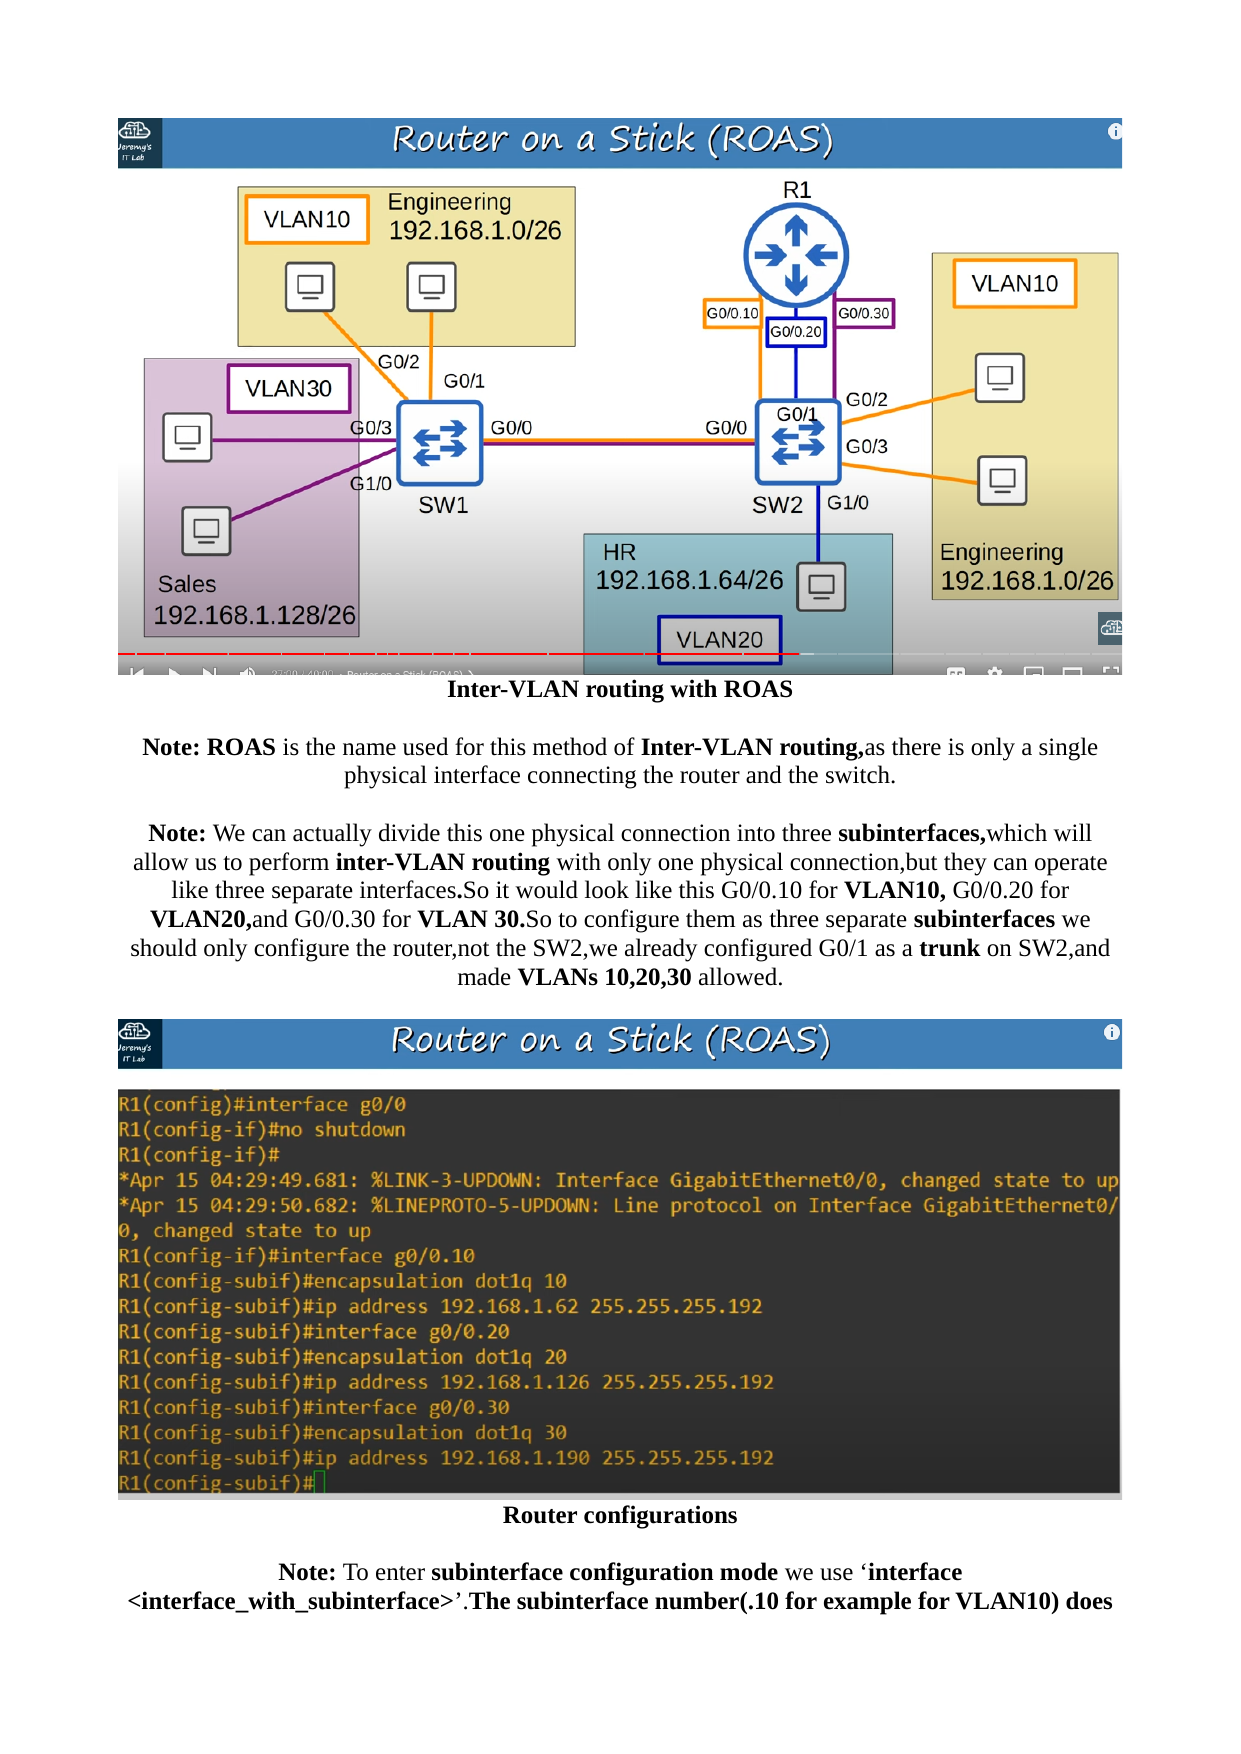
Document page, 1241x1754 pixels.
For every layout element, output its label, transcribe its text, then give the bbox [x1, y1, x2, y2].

text Router configurations [118, 1500, 1122, 1528]
picture [118, 118, 1123, 675]
text Note: ROAS is the name used for this method of Inter-VLAN routing,as there is only a single physical interface connecting the router and the switch. [118, 732, 1122, 789]
text Note: We can actually divide this one physical connection into three subinterfaces,which will allow us to perform inter-VLAN routing with only one physical connection,but they can operate like three separate interfaces.So it would look like this G0/0.10 for VLAN10, G0/0.20 for VLAN20,and G0/0.30 for VLAN 30.So to configure them as three separate subinterfaces we should only configure the router,not the SW2,we already configured G0/1 as a trunk on SW2,and made VLANs 10,20,30 allowed. [118, 818, 1122, 990]
picture [118, 1019, 1123, 1500]
text Note: To enter subinterface configuration mode we use ‘interface <interface_with_subinterface>’.The subinterface number(.10 for example for VLAN10) does [118, 1557, 1122, 1615]
text Inter-VLAN routing with ROAS [118, 675, 1122, 703]
